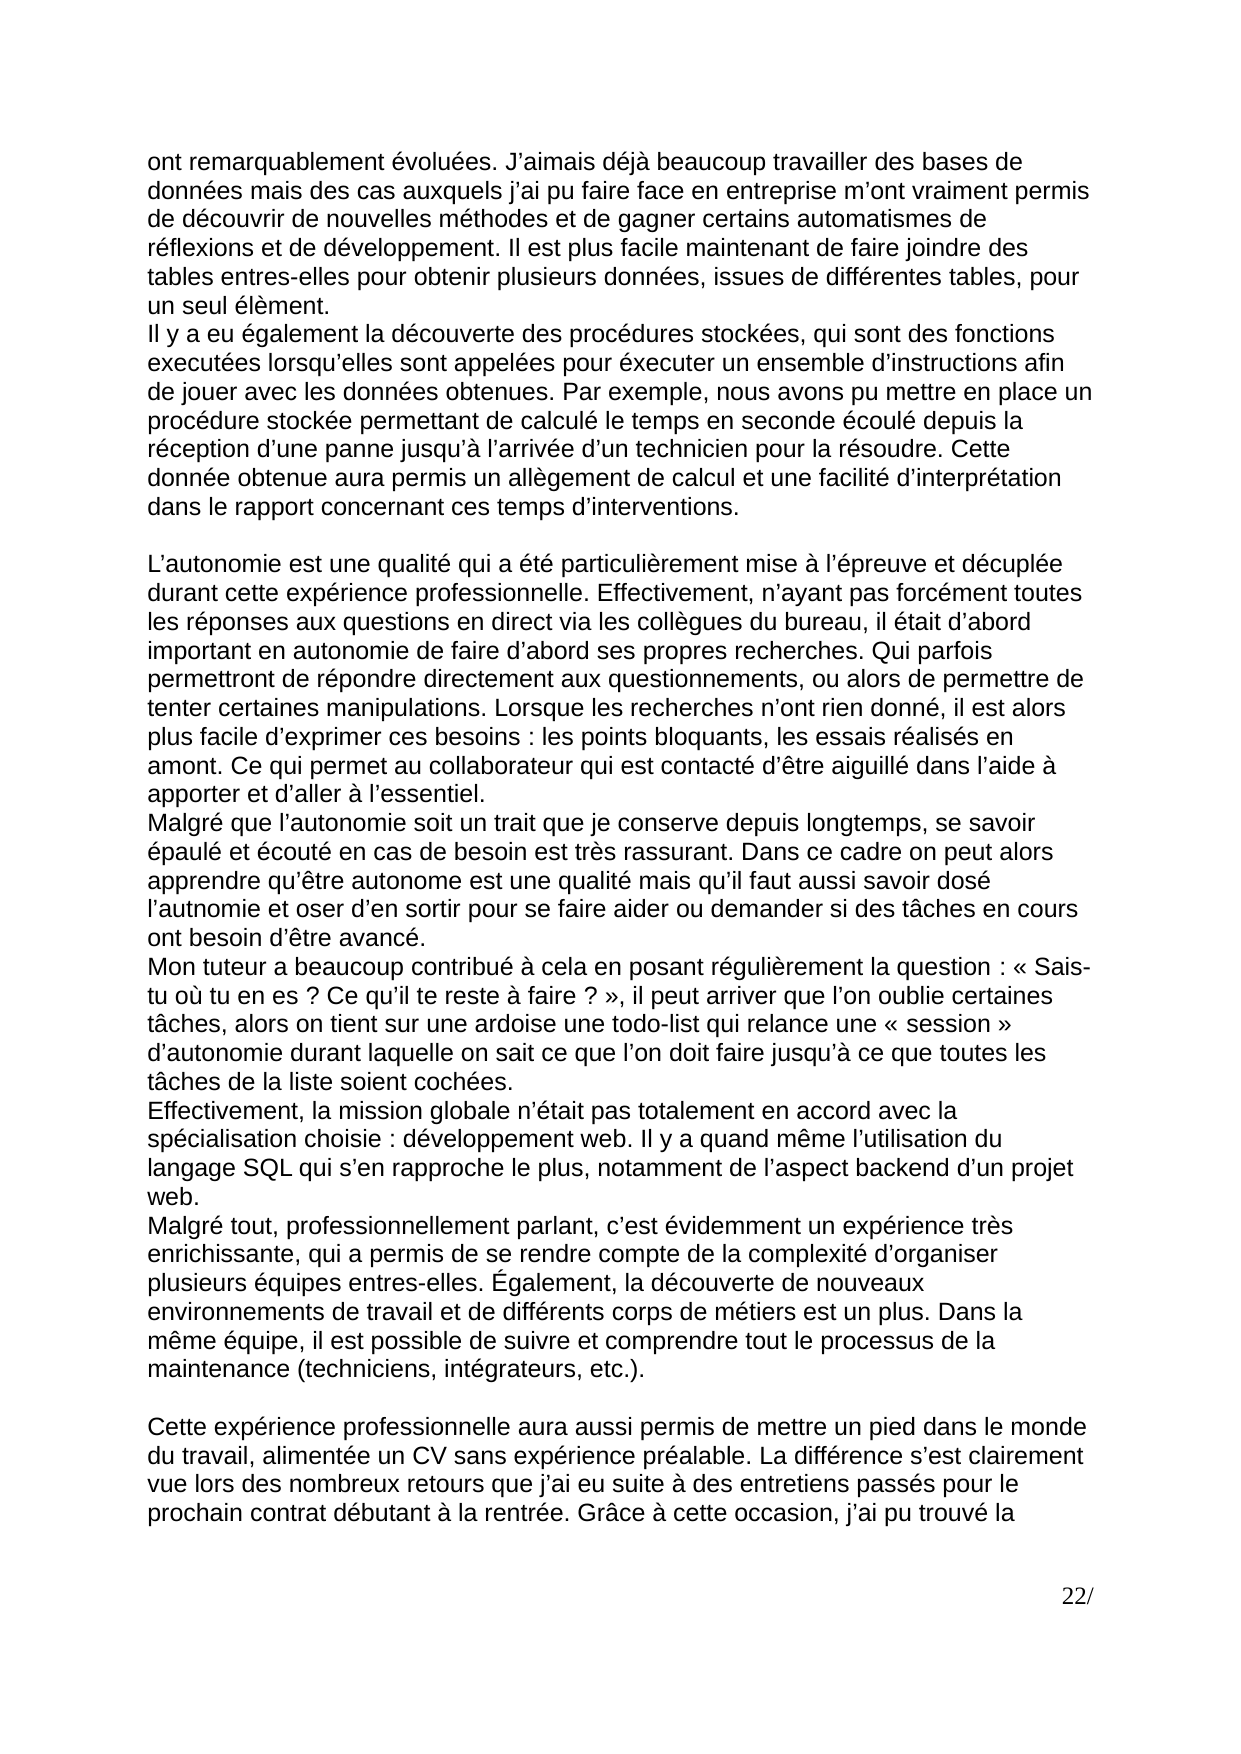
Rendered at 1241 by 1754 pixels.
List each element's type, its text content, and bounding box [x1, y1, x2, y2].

text Mon tuteur a beaucoup contribué à cela en posant régulièrement la question : « Sais-tu où tu en es ? Ce qu’il te reste à faire ? », il peut arriver que l’on oublie certaines tâches, alors on tient sur une ardoise une todo-list qui relance une « session » d’autonomie durant laquelle on sait ce que l’on doit faire jusqu’à ce que toutes les tâches de la liste soient cochées. [147, 952, 1093, 1096]
text Il y a eu également la découverte des procédures stockées, qui sont des fonctions executées lorsqu’elles sont appelées pour éxecuter un ensemble d’instructions afin de jouer avec les données obtenues. Par exemple, nous avons pu mettre en place un procédure stockée permettant de calculé le temps en seconde écoulé depuis la réception d’une panne jusqu’à l’arrivée d’un technicien pour la résoudre. Cette donnée obtenue aura permis un allègement de calcul et une facilité d’interprétation dans le rapport concernant ces temps d’interventions. [147, 319, 1093, 521]
text Cette expérience professionnelle aura aussi permis de mettre un pied dans le monde du travail, alimentée un CV sans expérience préalable. La différence s’est clairement vue lors des nombreux retours que j’ai eu suite à des entretiens passés pour le prochain contrat débutant à la rentrée. Grâce à cette occasion, j’ai pu trouvé la [147, 1412, 1093, 1527]
text Malgré tout, professionnellement parlant, c’est évidemment un expérience très enrichissante, qui a permis de se rendre compte de la complexité d’organiser plusieurs équipes entres-elles. Également, la découverte de nouveaux environnements de travail et de différents corps de métiers est un plus. Dans la même équipe, il est possible de suivre et comprendre tout le processus de la maintenance (techniciens, intégrateurs, etc.). [147, 1211, 1093, 1412]
text Malgré que l’autonomie soit un trait que je conserve depuis longtemps, se savoir épaulé et écouté en cas de besoin est très rassurant. Dans ce cadre on peut alors apprendre qu’être autonome est une qualité mais qu’il faut aussi savoir dosé l’autnomie et oser d’en sortir pour se faire aider ou demander si des tâches en cours ont besoin d’être avancé. [147, 808, 1093, 952]
text ont remarquablement évoluées. J’aimais déjà beaucoup travailler des bases de données mais des cas auxquels j’ai pu faire face en entreprise m’ont vraiment permis de découvrir de nouvelles méthodes et de gagner certains automatismes de réflexions et de développement. Il est plus facile maintenant de faire joindre des tables entres-elles pour obtenir plusieurs données, issues de différentes tables, pour un seul élèment. [147, 147, 1093, 319]
text L’autonomie est une qualité qui a été particulièrement mise à l’épreuve et décuplée durant cette expérience professionnelle. Effectivement, n’ayant pas forcément toutes les réponses aux questions en direct via les collègues du bureau, il était d’abord important en autonomie de faire d’abord ses propres recherches. Qui parfois permettront de répondre directement aux questionnements, ou alors de permettre de tenter certaines manipulations. Lorsque les recherches n’ont rien donné, il est alors plus facile d’exprimer ces besoins : les points bloquants, les essais réalisés en amont. Ce qui permet au collaborateur qui est contacté d’être aiguillé dans l’aide à apporter et d’aller à l’essentiel. [147, 549, 1093, 808]
text Effectivement, la mission globale n’était pas totalement en accord avec la spécialisation choisie : développement web. Il y a quand même l’utilisation du langage SQL qui s’en rapproche le plus, notamment de l’aspect backend d’un projet web. [147, 1096, 1093, 1211]
